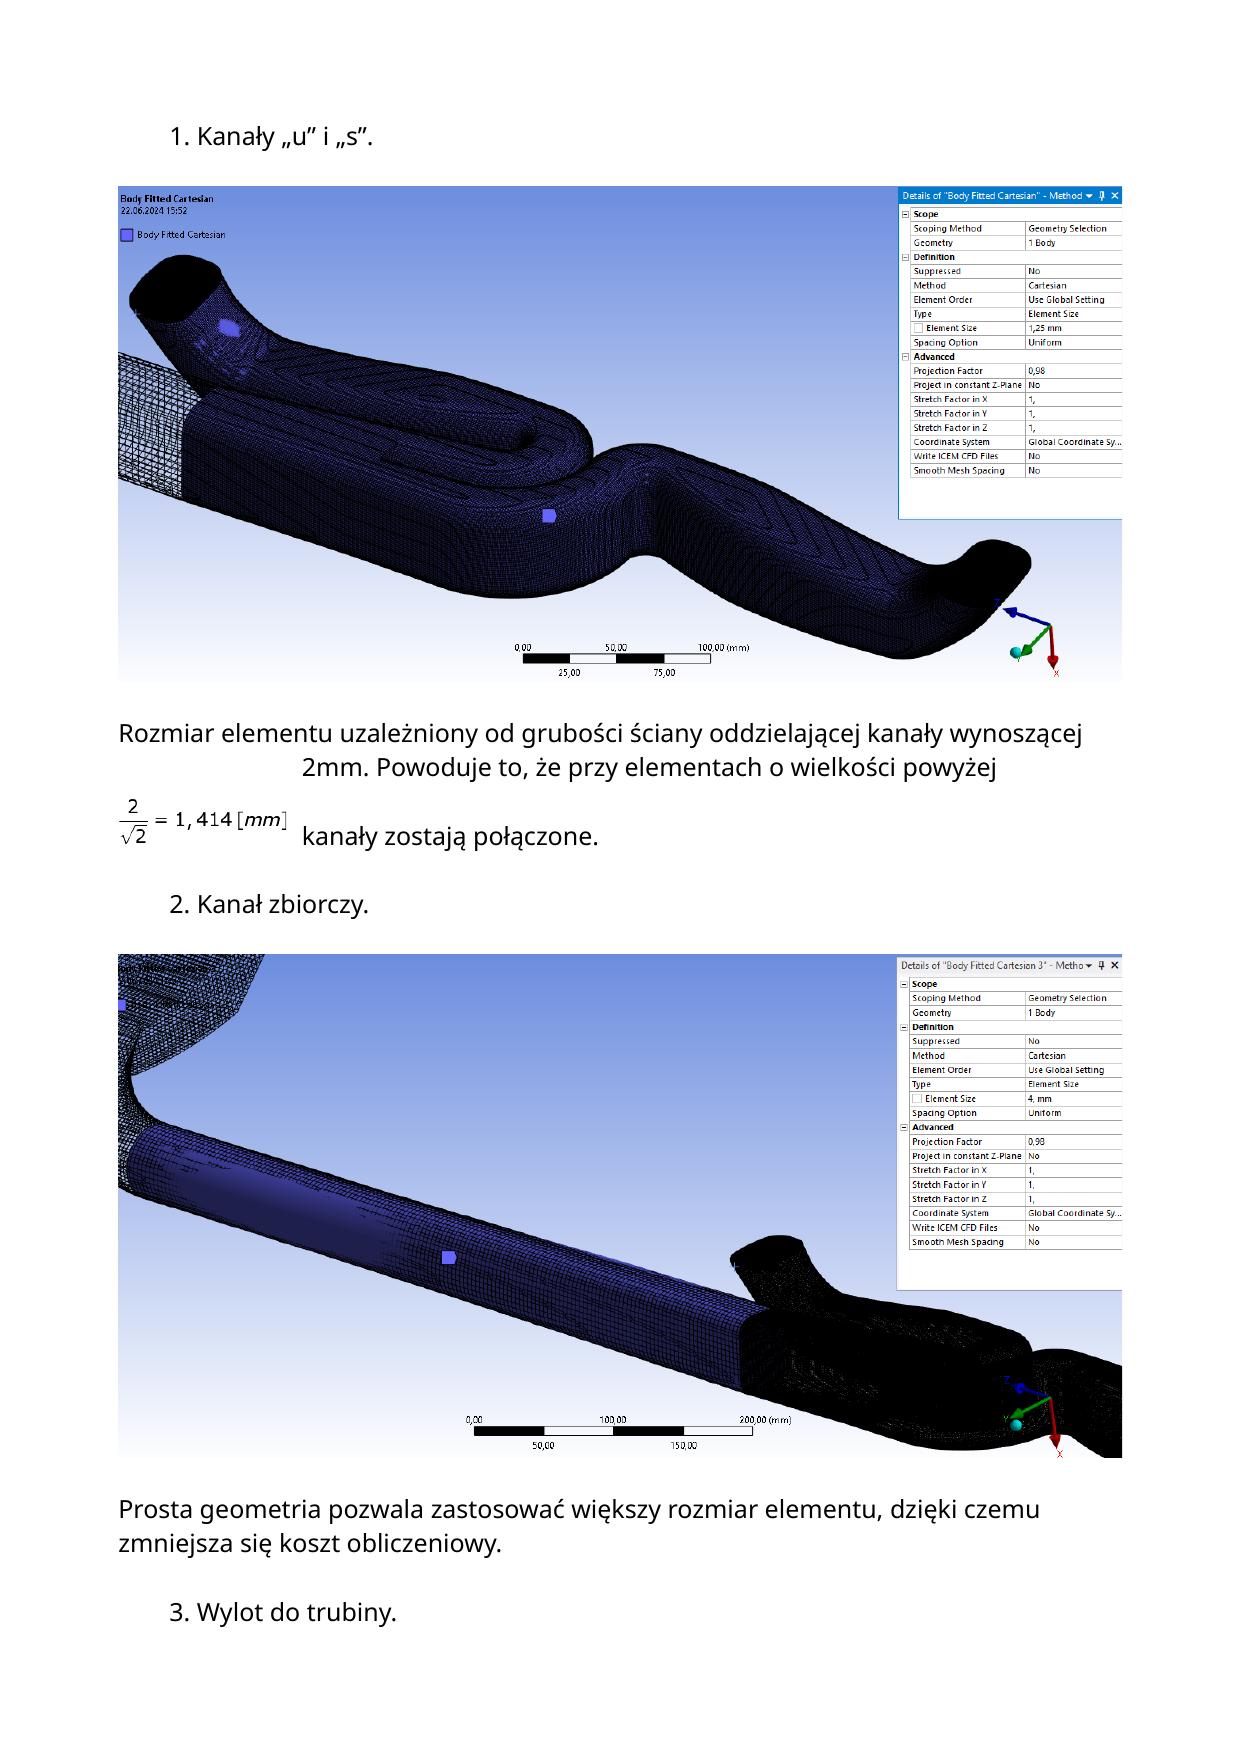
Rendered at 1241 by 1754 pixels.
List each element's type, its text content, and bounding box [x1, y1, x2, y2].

text 2. Kanał zbiorczy. [118, 886, 1122, 920]
picture [118, 186, 1123, 682]
text Prosta geometria pozwala zastosować większy rozmiar elementu, dzięki czemu zmniejsza się koszt obliczeniowy. [118, 1492, 1122, 1560]
text kanały zostają połączone. [118, 818, 1122, 852]
picture [119, 799, 287, 844]
text 3. Wylot do trubiny. [118, 1594, 1122, 1628]
picture [118, 954, 1123, 1458]
text 1. Kanały „u” i „s”. [118, 118, 1122, 152]
text Rozmiar elementu uzależniony od grubości ściany oddzielającej kanały wynoszącej 2mm. Powoduje to, że przy elementach o wielkości powyżej [118, 716, 1122, 784]
